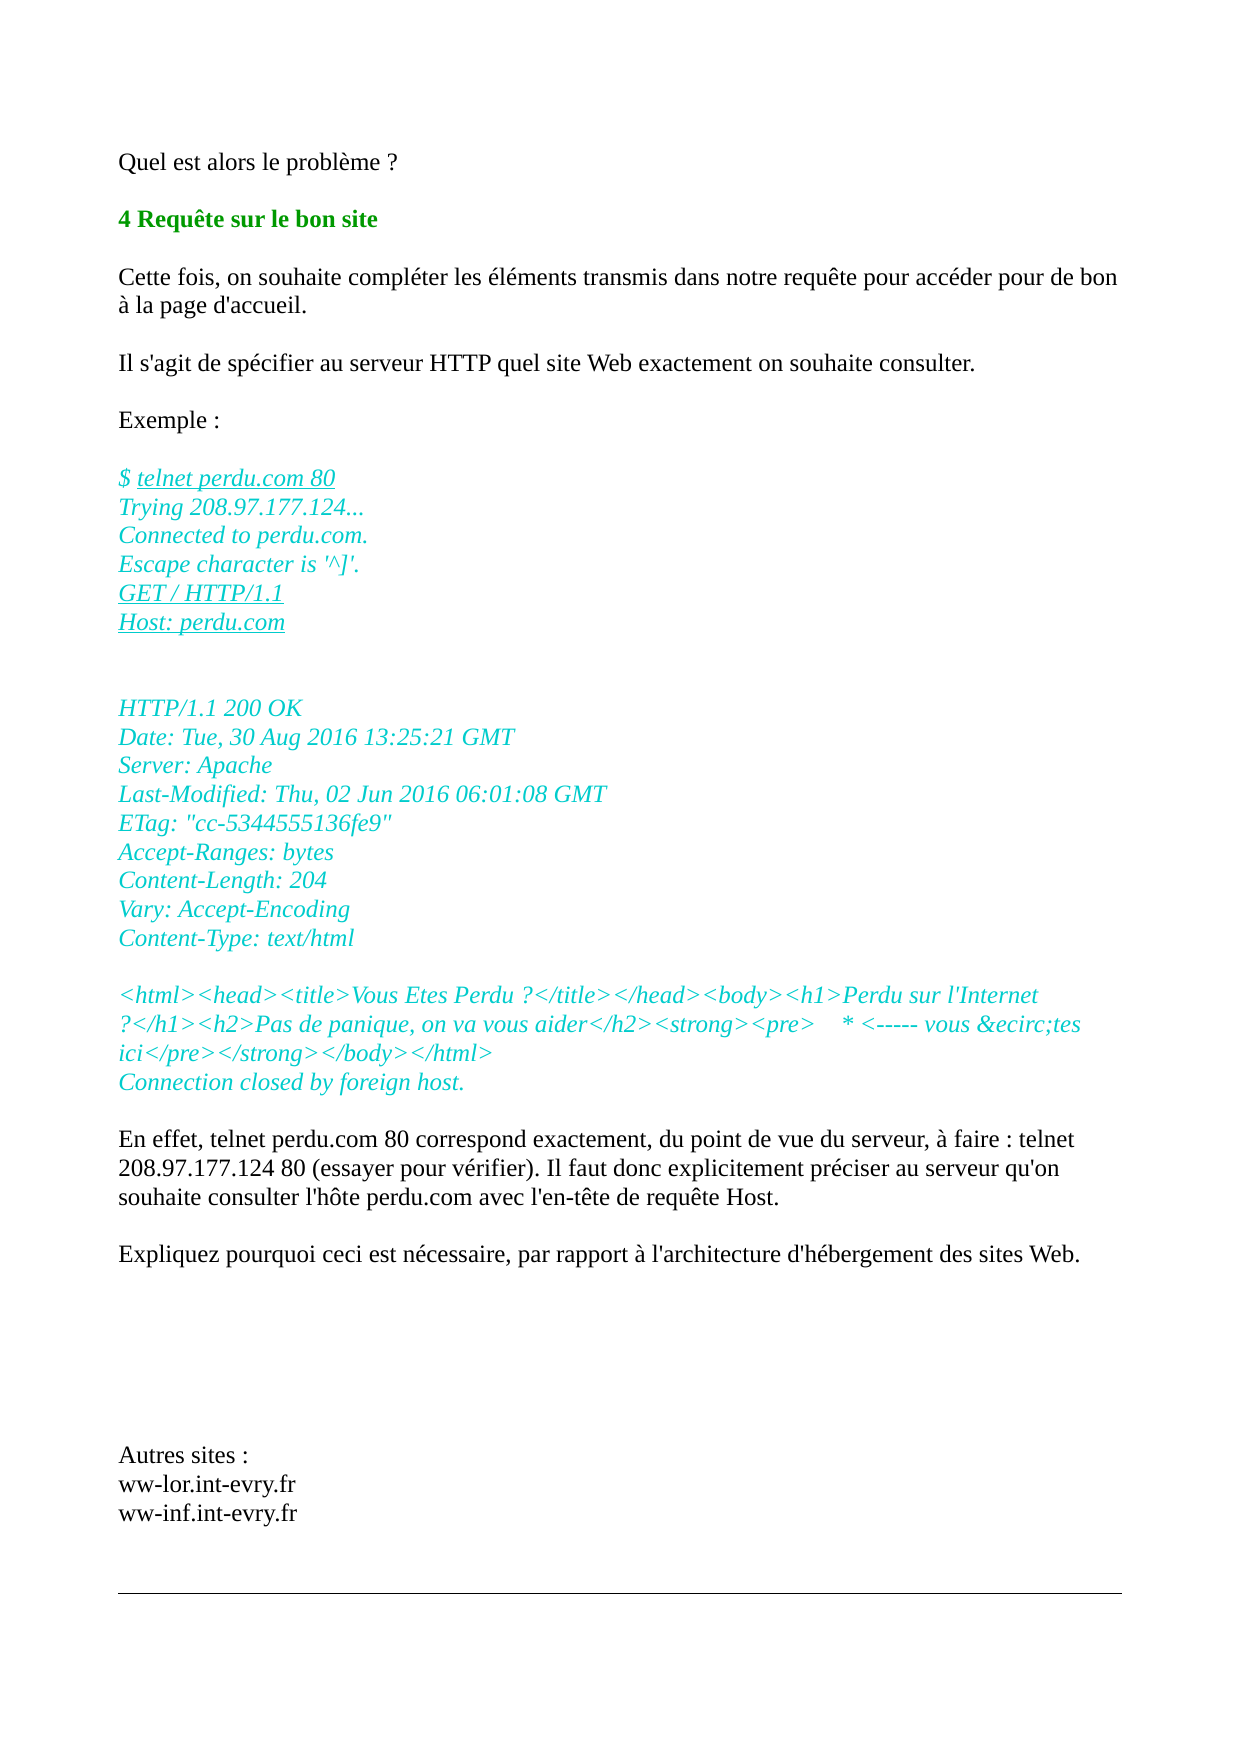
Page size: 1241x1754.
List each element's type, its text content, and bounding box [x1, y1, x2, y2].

text 4 Requête sur le bon site [118, 204, 1122, 233]
text Date: Tue, 30 Aug 2016 13:25:21 GMT [118, 722, 1122, 751]
text Expliquez pourquoi ceci est nécessaire, par rapport à l'architecture d'hébergement des sites Web. [118, 1239, 1122, 1268]
text Autres sites : [118, 1441, 1122, 1469]
text GET / HTTP/1.1 [118, 578, 1122, 607]
text Escape character is '^]'. [118, 549, 1122, 578]
text $ telnet perdu.com 80 [118, 463, 1122, 492]
text Connection closed by foreign host. [118, 1067, 1122, 1096]
text ww-lor.int-evry.fr [118, 1469, 1122, 1498]
text <html><head><title>Vous Etes Perdu ?</title></head><body><h1>Perdu sur l'Internet ?</h1><h2>Pas de panique, on va vous aider</h2><strong><pre> * <----- vous &ecirc;tes ici</pre></strong></body></html> [118, 981, 1122, 1067]
text Accept-Ranges: bytes [118, 837, 1122, 866]
text En effet, telnet perdu.com 80 correspond exactement, du point de vue du serveur, à faire : telnet 208.97.177.124 80 (essayer pour vérifier). Il faut donc explicitement préciser au serveur qu'on souhaite consulter l'hôte perdu.com avec l'en-tête de requête Host. [118, 1124, 1122, 1211]
text Last-Modified: Thu, 02 Jun 2016 06:01:08 GMT [118, 779, 1122, 808]
text Content-Type: text/html [118, 923, 1122, 952]
text HTTP/1.1 200 OK [118, 693, 1122, 722]
text Connected to perdu.com. [118, 521, 1122, 549]
text Trying 208.97.177.124... [118, 492, 1122, 521]
text Server: Apache [118, 751, 1122, 779]
text ETag: "cc-5344555136fe9" [118, 808, 1122, 837]
text Vary: Accept-Encoding [118, 894, 1122, 923]
text Content-Length: 204 [118, 866, 1122, 894]
text Host: perdu.com [118, 607, 1122, 636]
text Il s'agit de spécifier au serveur HTTP quel site Web exactement on souhaite consulter. [118, 348, 1122, 377]
text Quel est alors le problème ? [118, 147, 1122, 176]
text ww-inf.int-evry.fr [118, 1498, 1122, 1527]
text Cette fois, on souhaite compléter les éléments transmis dans notre requête pour accéder pour de bon à la page d'accueil. [118, 262, 1122, 319]
text Exemple : [118, 406, 1122, 434]
